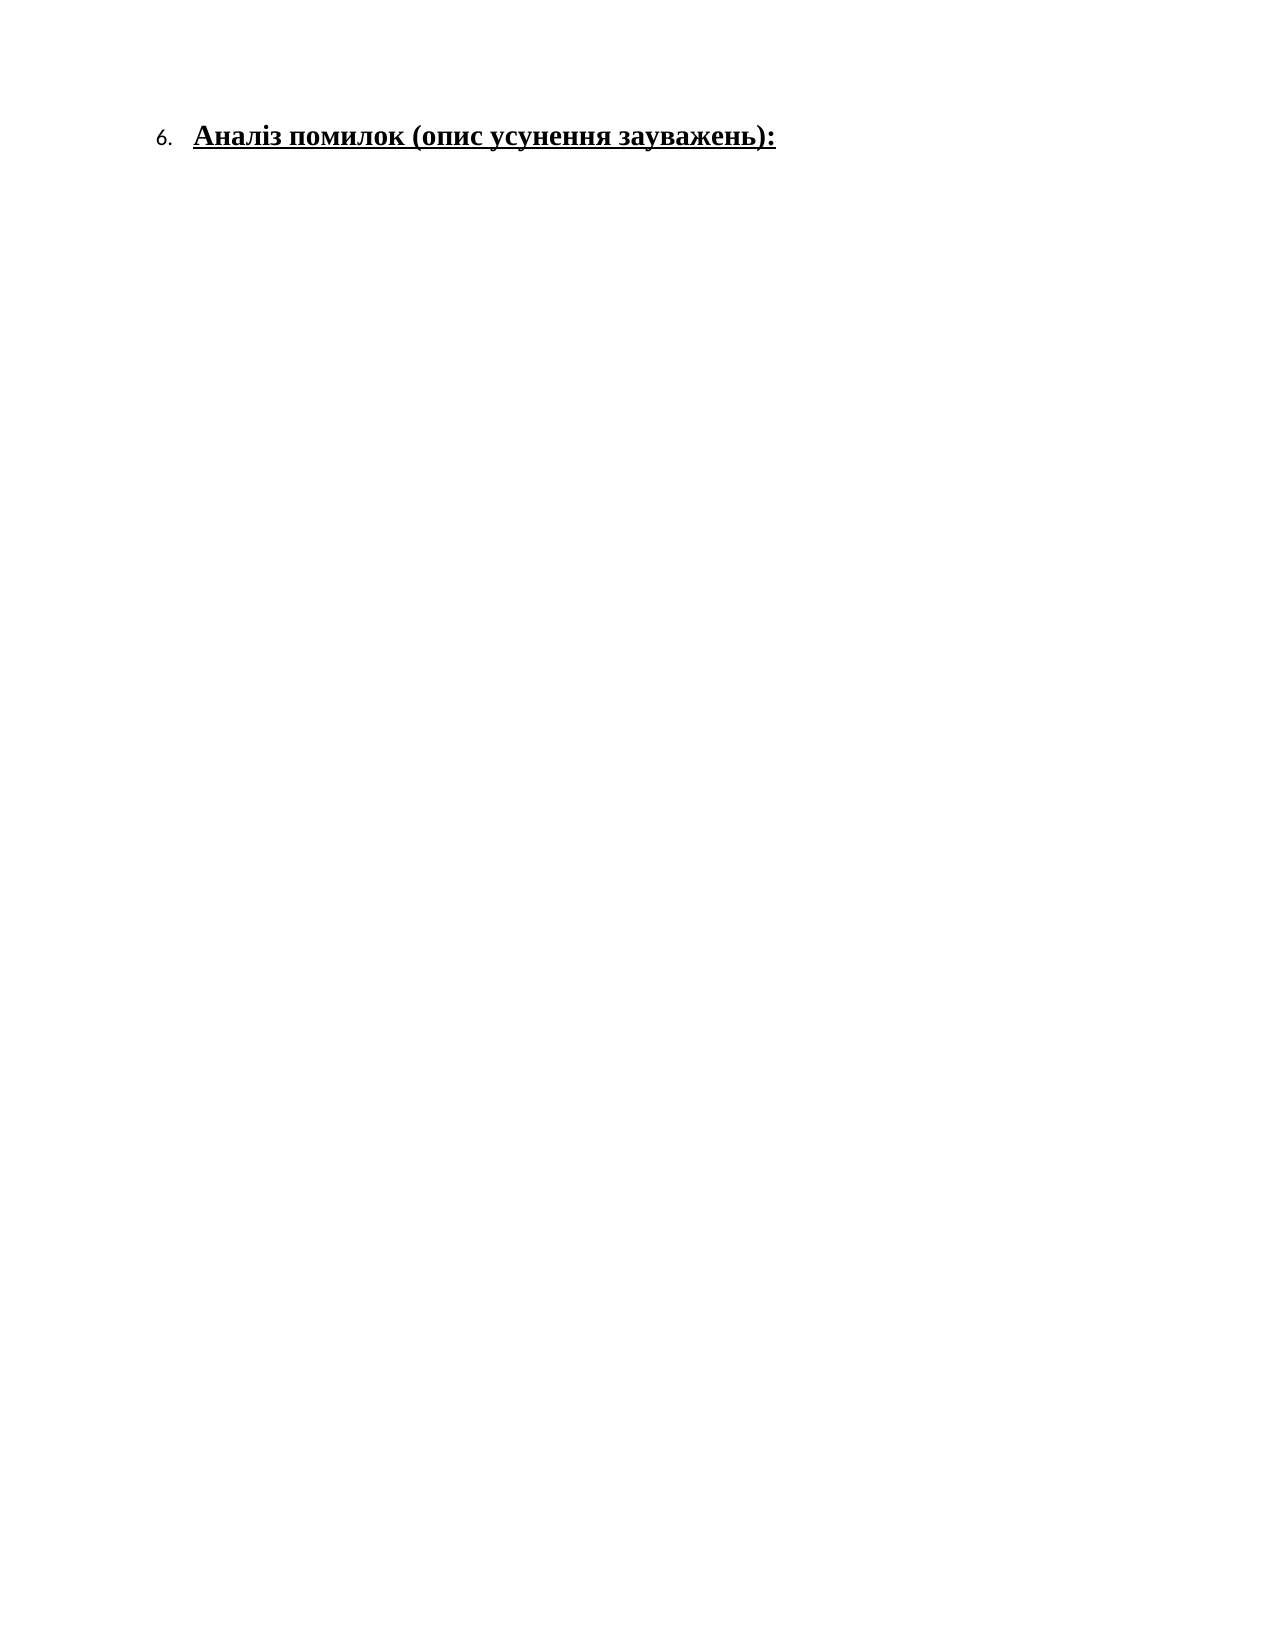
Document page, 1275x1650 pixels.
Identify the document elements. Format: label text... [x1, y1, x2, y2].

list Аналіз помилок (опис усунення зауважень): [156, 118, 1157, 152]
